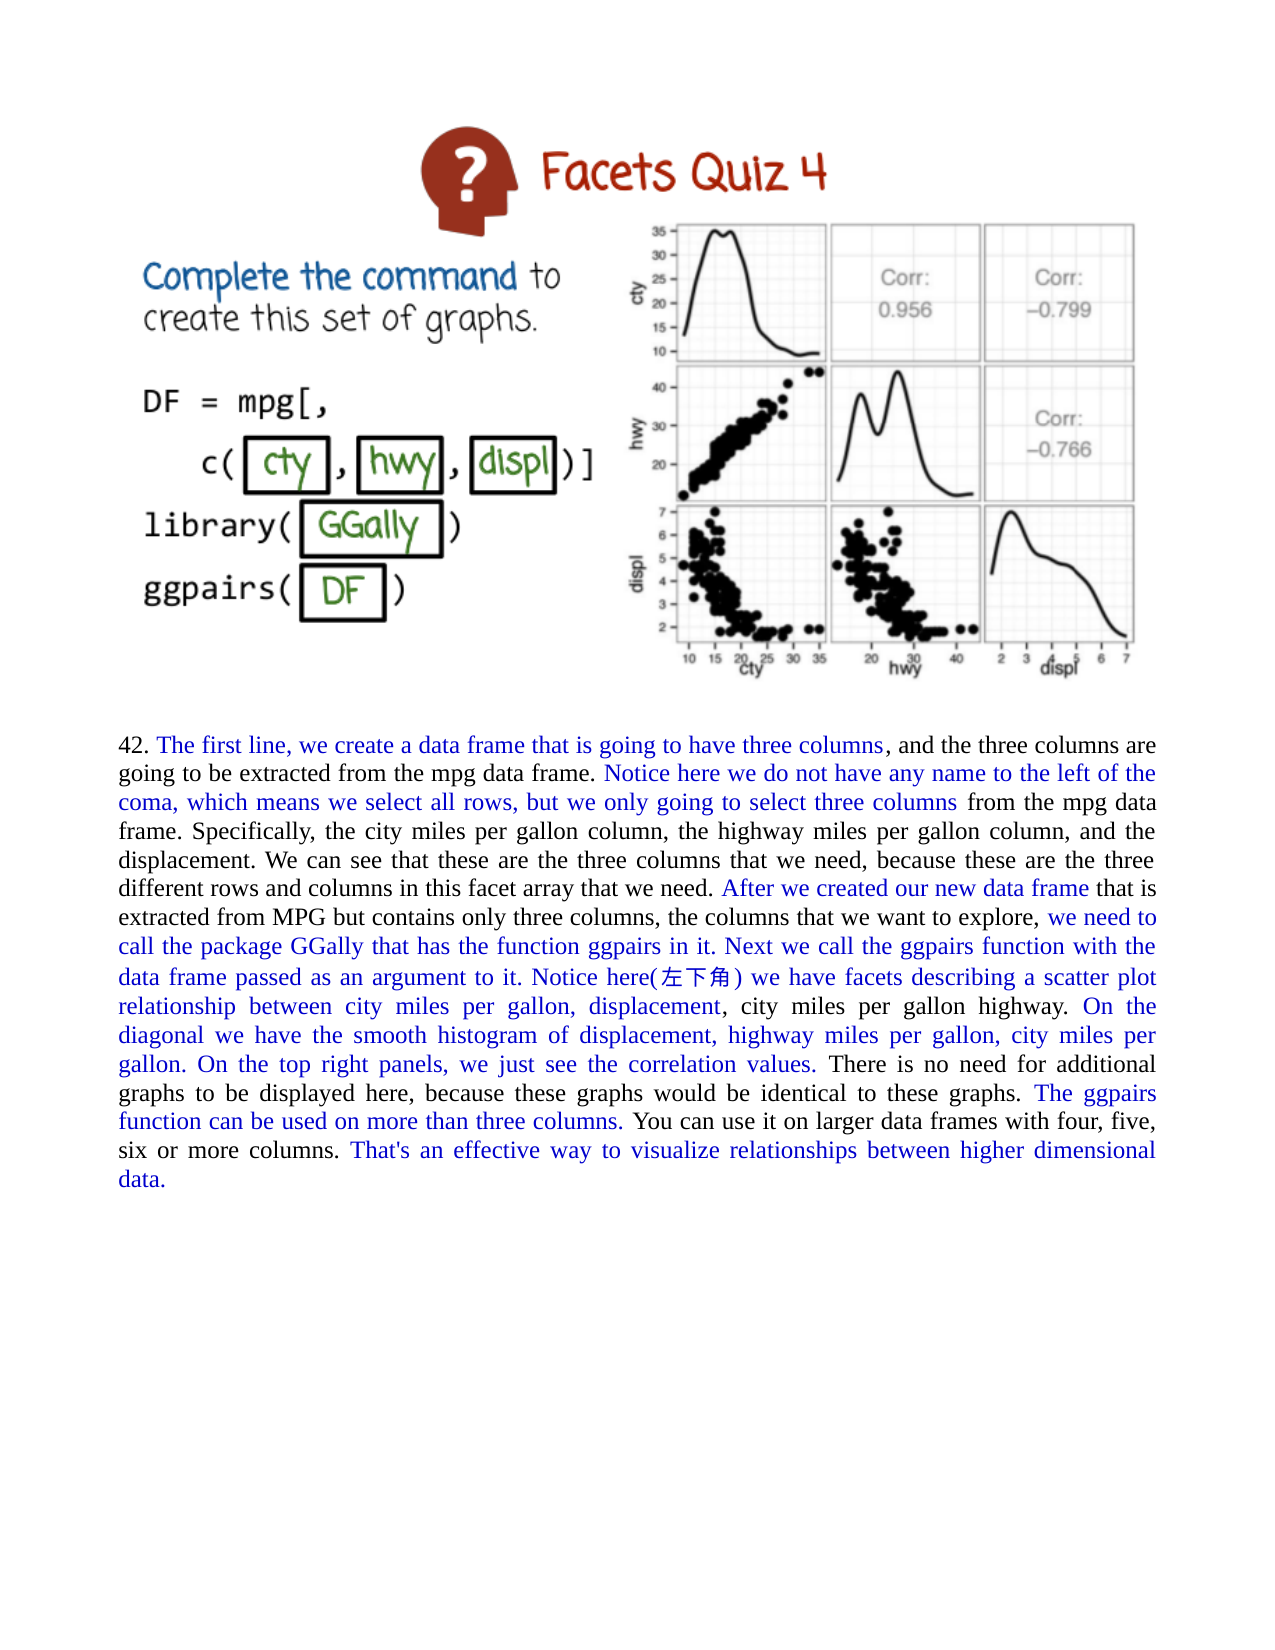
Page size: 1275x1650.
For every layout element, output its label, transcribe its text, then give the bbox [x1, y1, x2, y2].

text 42. The first line, we create a data frame that is going to have three columns, and the three columns are going to be extracted from the mpg data frame. Notice here we do not have any name to the left of the coma, which means we select all rows, but we only going to select three columns from the mpg data frame. Specifically, the city miles per gallon column, the highway miles per gallon column, and the displacement. We can see that these are the three columns that we need, because these are the three different rows and columns in this facet array that we need. After we created our new data frame that is extracted from MPG but contains only three columns, the columns that we want to explore, we need to call the package GGally that has the function ggpairs in it. Next we call the ggpairs function with the data frame passed as an argument to it. Notice here(左下角) we have facets describing a scatter plot relationship between city miles per gallon, displacement, city miles per gallon highway. On the diagonal we have the smooth histogram of displacement, highway miles per gallon, city miles per gallon. On the top right panels, we just see the correlation values. There is no need for additional graphs to be displayed here, because these graphs would be identical to these graphs. The ggpairs function can be used on more than three columns. You can use it on larger data frames with four, five, six or more columns. That's an effective way to visualize relationships between higher dimensional data. [118, 730, 1157, 1193]
picture [118, 118, 1157, 701]
